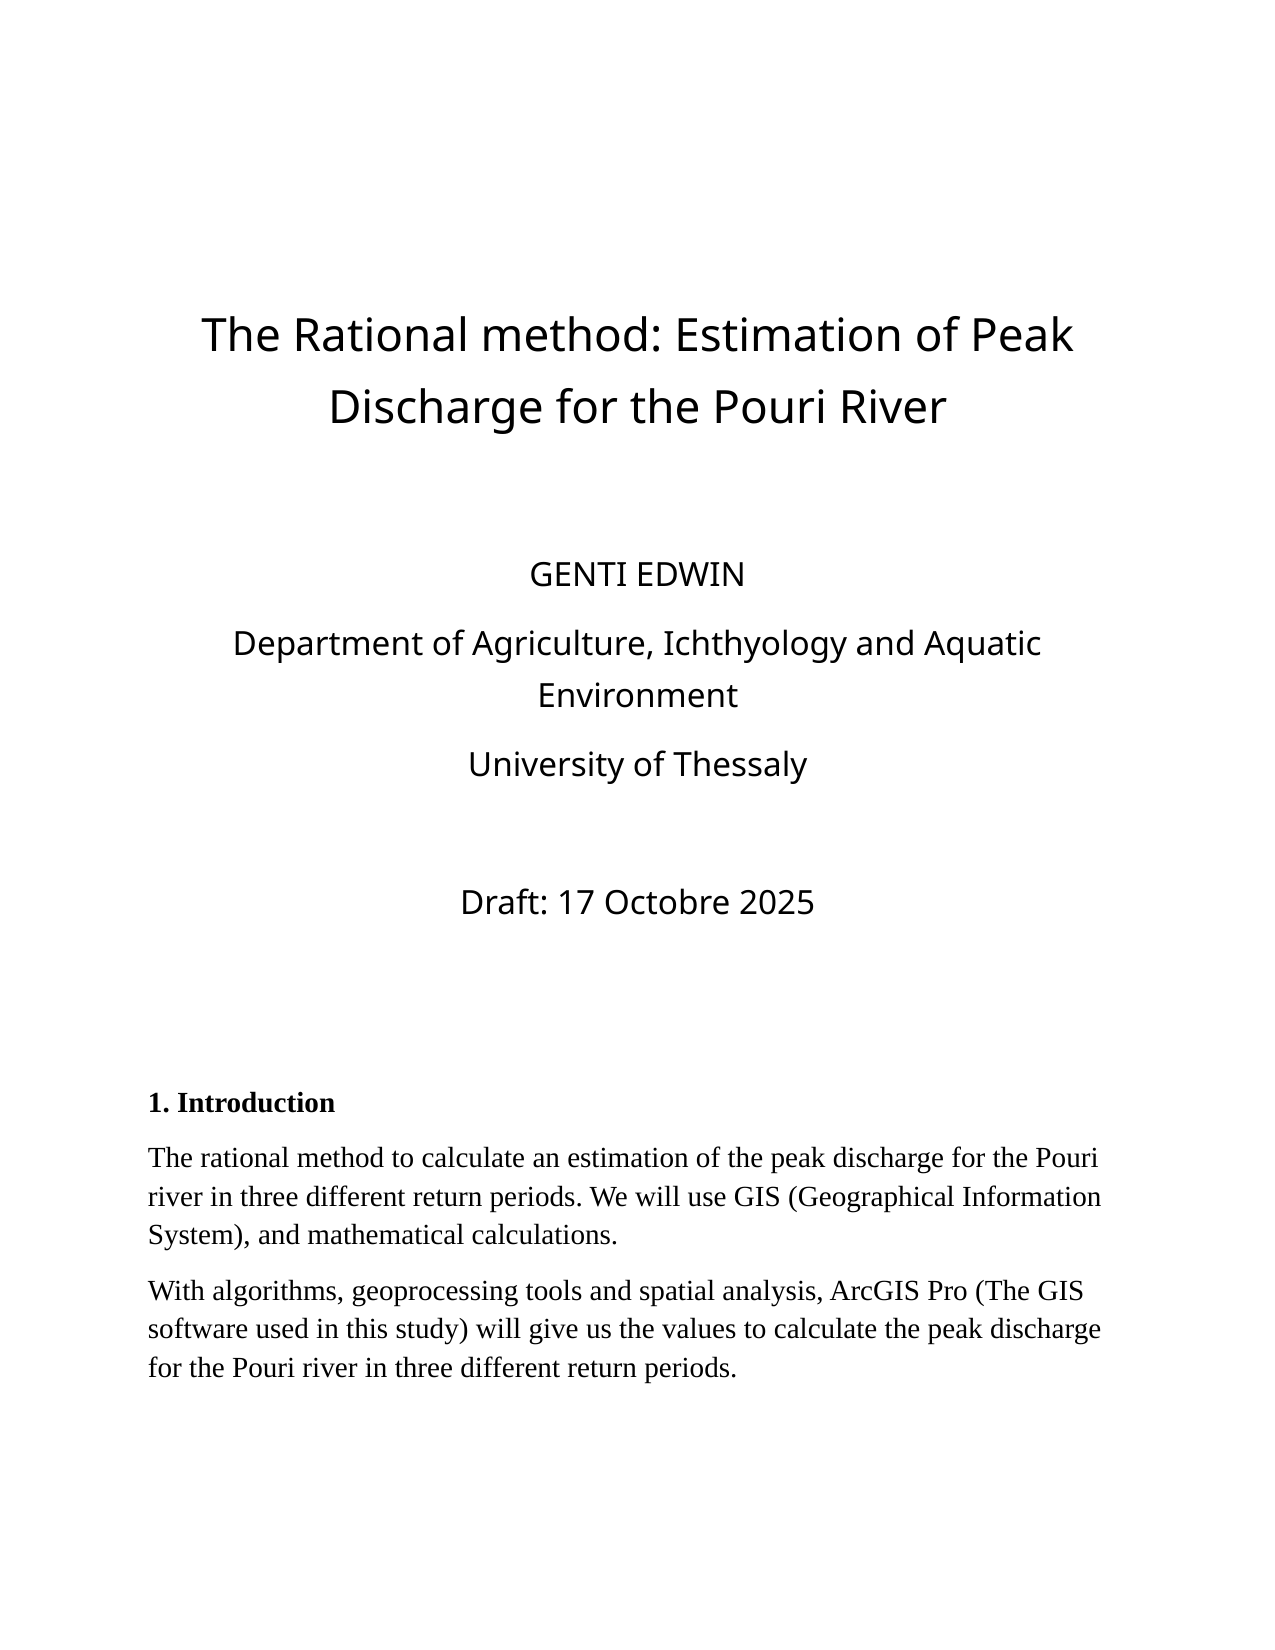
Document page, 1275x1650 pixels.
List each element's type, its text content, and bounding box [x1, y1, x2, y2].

text University of Thessaly [148, 741, 1127, 786]
text The rational method to calculate an estimation of the peak discharge for the Pouri river in three different return periods. We will use GIS (Geographical Information System), and mathematical calculations. [148, 1140, 1127, 1251]
text The Rational method: Estimation of Peak Discharge for the Pouri River [148, 303, 1127, 437]
text Department of Agriculture, Ichthyology and Aquatic Environment [148, 620, 1127, 717]
text With algorithms, geoprocessing tools and spatial analysis, ArcGIS Pro (The GIS software used in this study) will give us the values to calculate the peak discharge for the Pouri river in three different return periods. [148, 1273, 1127, 1383]
text GENTI EDWIN [148, 551, 1127, 596]
text 1. Introduction [148, 1085, 1127, 1119]
text Draft: 17 Octobre 2025 [148, 878, 1127, 924]
